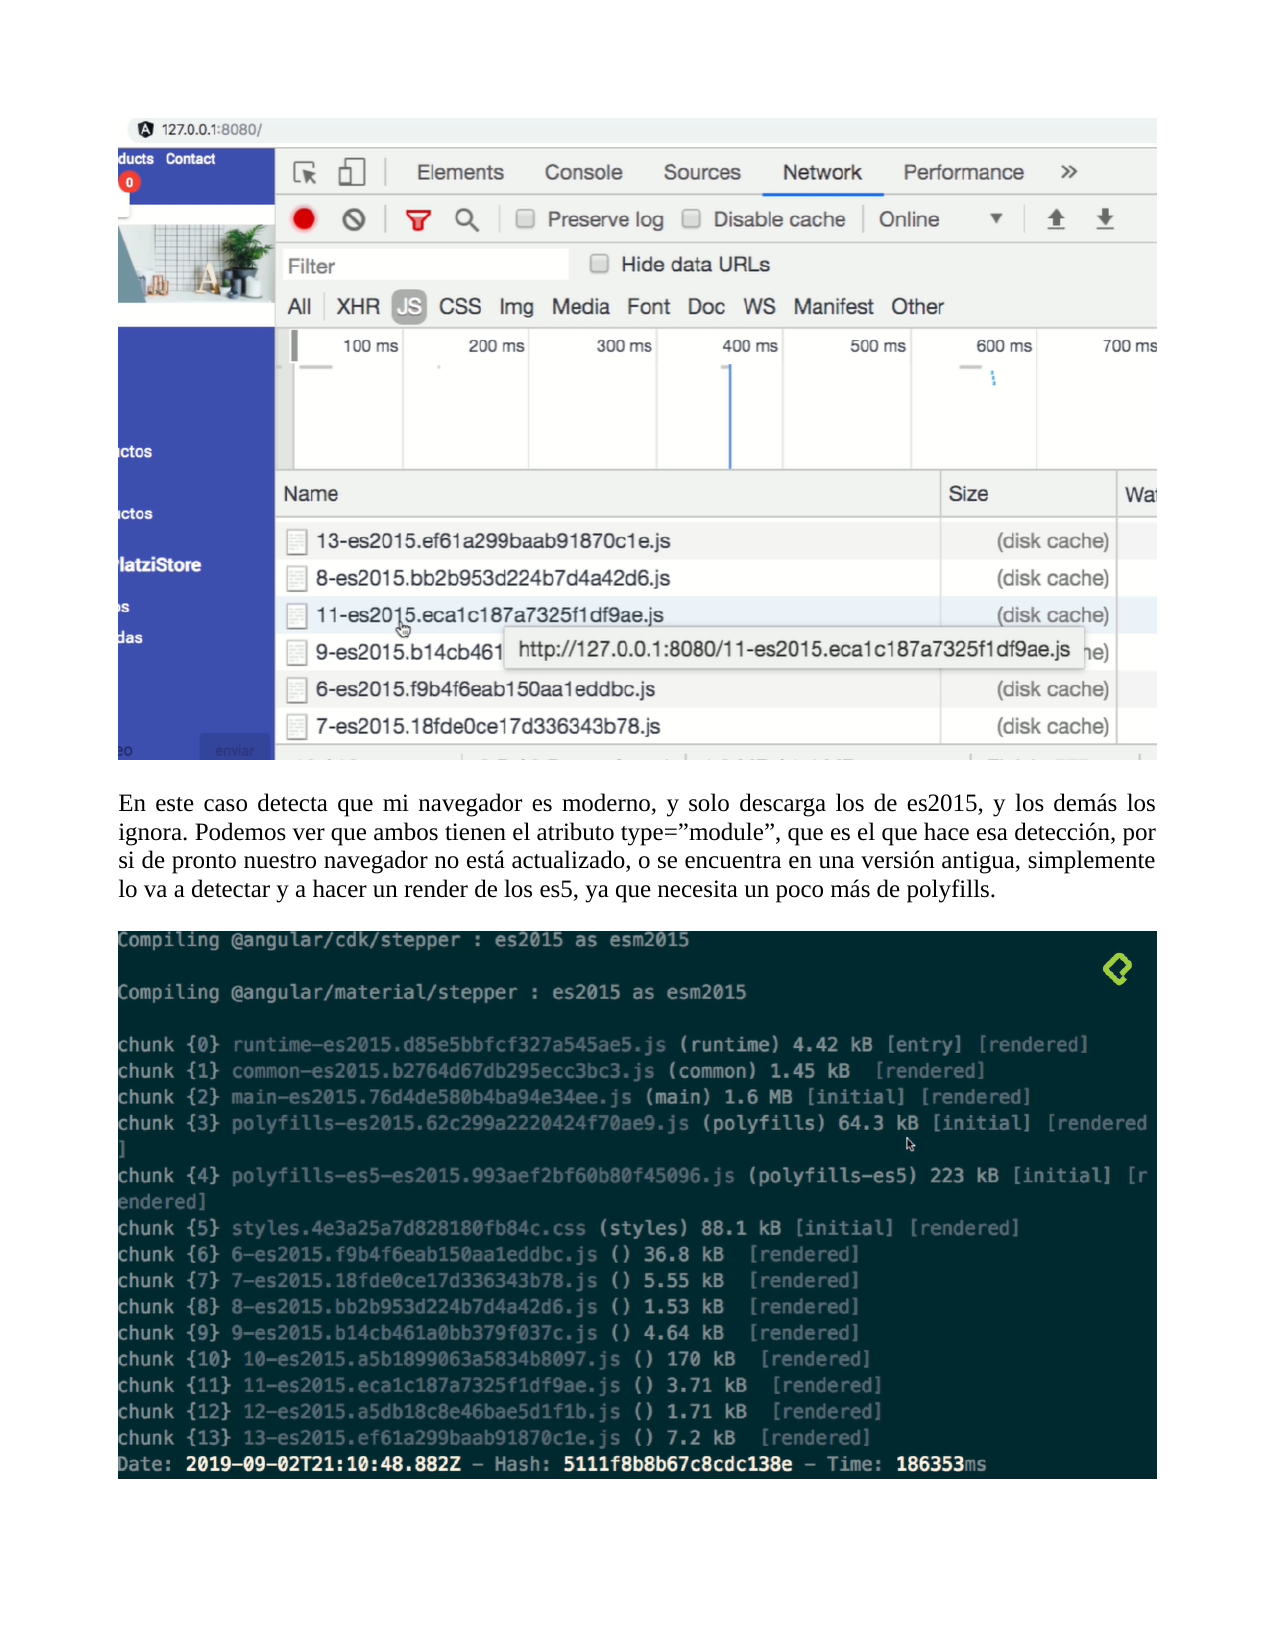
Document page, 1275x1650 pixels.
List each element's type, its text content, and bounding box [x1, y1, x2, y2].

text En este caso detecta que mi navegador es moderno, y solo descarga los de es2015, y los demás los ignora. Podemos ver que ambos tienen el atributo type=”module”, que es el que hace esa detección, por si de pronto nuestro navegador no está actualizado, o se encuentra en una versión antigua, simplemente lo va a detectar y a hacer un render de los es5, ya que necesita un poco más de polyfills. [118, 788, 1157, 903]
